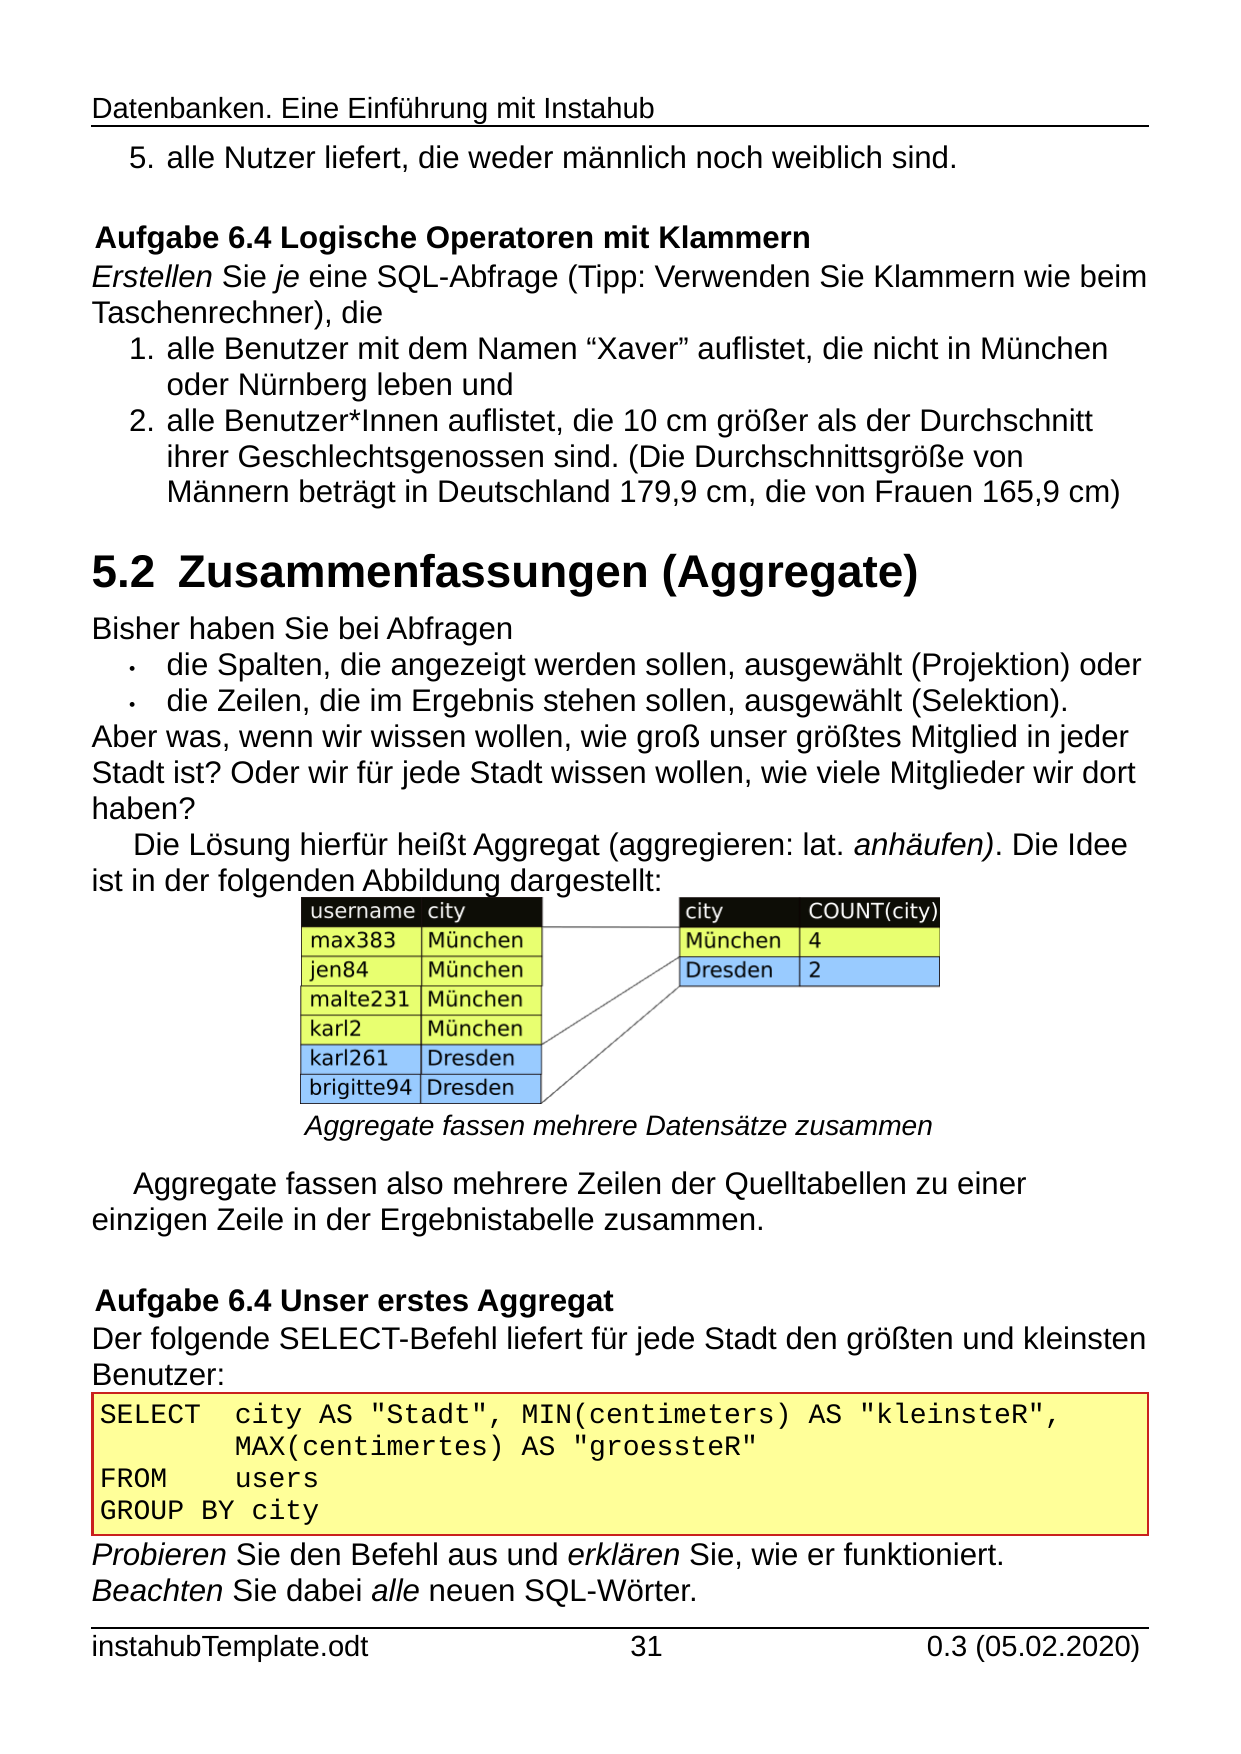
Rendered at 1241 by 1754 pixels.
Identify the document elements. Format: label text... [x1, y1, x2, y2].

list die Spalten, die angezeigt werden sollen, ausgewählt (Projektion) oder [129, 646, 1149, 682]
text MAX(centimertes) AS "groessteR" [94, 1424, 1147, 1456]
subtitle Aufgabe 6.4 Logische Operatoren mit Klammern [91, 216, 1149, 258]
text Aggregate fassen also mehrere Zeilen der Quelltabellen zu einer einzigen Zeile in der Ergebnistabelle zusammen. [91, 1165, 1149, 1237]
text Aggregate fassen mehrere Datensätze zusammen [91, 1109, 1149, 1142]
text FROM users [94, 1456, 1147, 1488]
text Der folgende SELECT-Befehl liefert für jede Stadt den größten und kleinsten Benutzer: [91, 1320, 1149, 1392]
list alle Benutzer mit dem Namen “Xaver” auflistet, die nicht in München oder Nürnberg leben und [129, 330, 1149, 402]
list alle Nutzer liefert, die weder männlich noch weiblich sind. [129, 139, 1149, 175]
text Aber was, wenn wir wissen wollen, wie groß unser größtes Mitglied in jeder Stadt ist? Oder wir für jede Stadt wissen wollen, wie viele Mitglieder wir dort haben? [91, 718, 1149, 826]
text GROUP BY city [94, 1488, 1147, 1534]
list die Zeilen, die im Ergebnis stehen sollen, ausgewählt (Selektion). [129, 682, 1149, 718]
subtitle Zusammenfassungen (Aggregate) [91, 545, 1149, 598]
text Die Lösung hierfür heißt Aggregat (aggregieren: lat. anhäufen). Die Idee ist in der folgenden Abbildung dargestellt: [91, 826, 1149, 897]
text SELECT city AS "Stadt", MIN(centimeters) AS "kleinsteR", [94, 1394, 1147, 1424]
subtitle Aufgabe 6.4 Unser erstes Aggregat [91, 1279, 1149, 1320]
list alle Benutzer*Innen auflistet, die 10 cm größer als der Durchschnitt ihrer Geschlechtsgenossen sind. (Die Durchschnittsgröße von Männern beträgt in Deutschland 179,9 cm, die von Frauen 165,9 cm) [129, 402, 1149, 509]
picture [300, 897, 940, 1104]
text Bisher haben Sie bei Abfragen [91, 610, 1149, 646]
text Erstellen Sie je eine SQL-Abfrage (Tipp: Verwenden Sie Klammern wie beim Taschenrechner), die [91, 258, 1149, 330]
text Probieren Sie den Befehl aus und erklären Sie, wie er funktioniert. Beachten Sie dabei alle neuen SQL-Wörter. [91, 1536, 1149, 1608]
